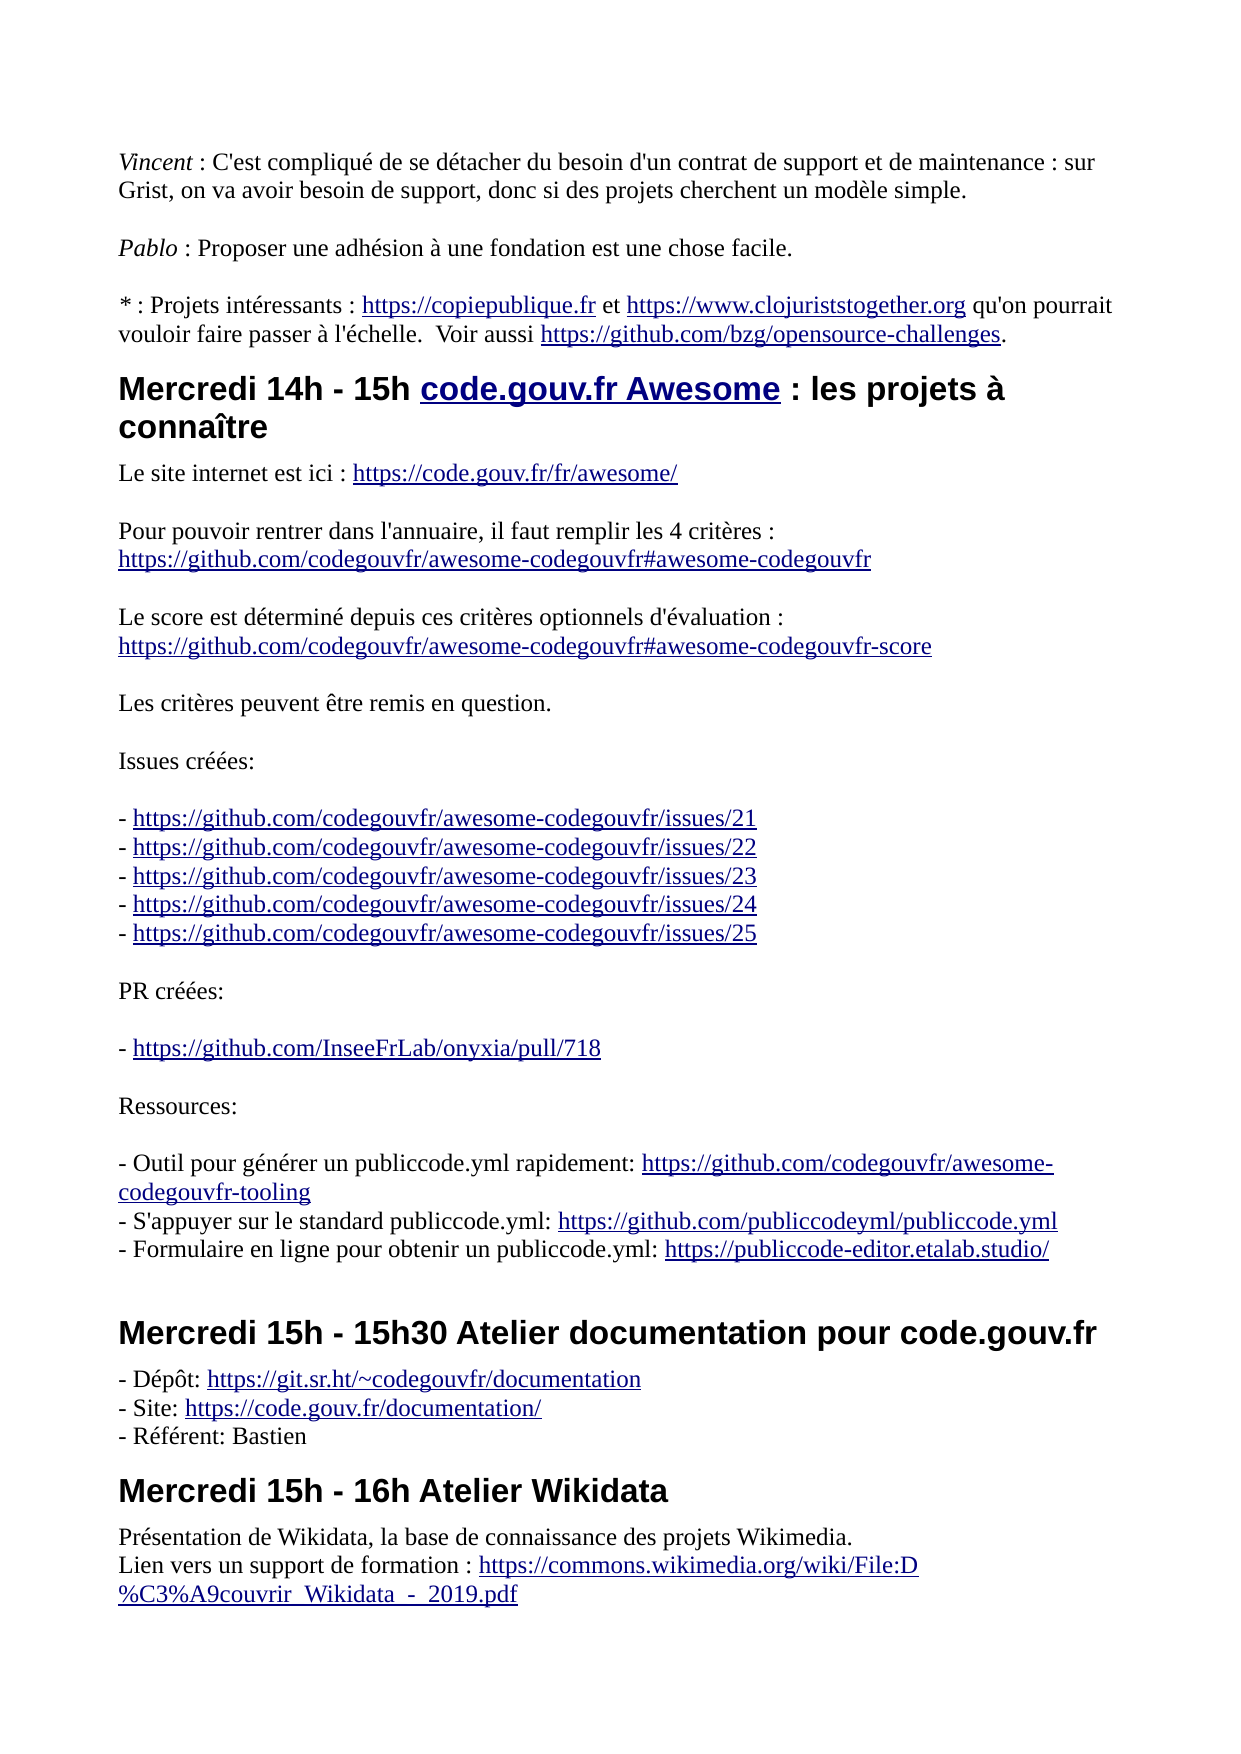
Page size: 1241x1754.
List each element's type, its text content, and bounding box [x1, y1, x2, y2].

text Présentation de Wikidata, la base de connaissance des projets Wikimedia. [118, 1522, 1122, 1551]
text - https://github.com/codegouvfr/awesome-codegouvfr/issues/23 [118, 861, 1122, 889]
text - https://github.com/codegouvfr/awesome-codegouvfr/issues/22 [118, 832, 1122, 861]
text - https://github.com/codegouvfr/awesome-codegouvfr/issues/21 [118, 803, 1122, 832]
text Les critères peuvent être remis en question. [118, 688, 1122, 717]
text * : Projets intéressants : https://copiepublique.fr et https://www.clojuriststogether.org qu'on pourrait vouloir faire passer à l'échelle. Voir aussi https://github.com/bzg/opensource-challenges. [118, 291, 1122, 348]
text Pour pouvoir rentrer dans l'annuaire, il faut remplir les 4 critères : https://github.com/codegouvfr/awesome-codegouvfr#awesome-codegouvfr [118, 516, 1122, 573]
text - Outil pour générer un publiccode.yml rapidement: https://github.com/codegouvfr/awesome-codegouvfr-tooling [118, 1148, 1122, 1206]
text - Site: https://code.gouv.fr/documentation/ [118, 1393, 1122, 1421]
text - https://github.com/codegouvfr/awesome-codegouvfr/issues/25 [118, 918, 1122, 947]
subtitle Mercredi 15h - 16h Atelier Wikidata [118, 1471, 1122, 1509]
text - Référent: Bastien [118, 1421, 1122, 1450]
subtitle Mercredi 15h - 15h30 Atelier documentation pour code.gouv.fr [118, 1313, 1122, 1351]
text Ressources: [118, 1091, 1122, 1119]
text - S'appuyer sur le standard publiccode.yml: https://github.com/publiccodeyml/publiccode.yml [118, 1206, 1122, 1234]
text - Dépôt: https://git.sr.ht/~codegouvfr/documentation [118, 1364, 1122, 1393]
text Pablo : Proposer une adhésion à une fondation est une chose facile. [118, 233, 1122, 262]
text Lien vers un support de formation : https://commons.wikimedia.org/wiki/File:D%C3%A9couvrir_Wikidata_-_2019.pdf [118, 1551, 1122, 1608]
text Le score est déterminé depuis ces critères optionnels d'évaluation : https://github.com/codegouvfr/awesome-codegouvfr#awesome-codegouvfr-score [118, 602, 1122, 659]
text Issues créées: [118, 746, 1122, 774]
text Le site internet est ici : https://code.gouv.fr/fr/awesome/ [118, 458, 1122, 487]
text - Formulaire en ligne pour obtenir un publiccode.yml: https://publiccode-editor.etalab.studio/ [118, 1234, 1122, 1263]
text PR créées: [118, 976, 1122, 1004]
subtitle Mercredi 14h - 15h code.gouv.fr Awesome : les projets à connaître [118, 369, 1122, 446]
text Vincent : C'est compliqué de se détacher du besoin d'un contrat de support et de maintenance : sur Grist, on va avoir besoin de support, donc si des projets cherchent un modèle simple. [118, 147, 1122, 204]
text - https://github.com/InseeFrLab/onyxia/pull/718 [118, 1033, 1122, 1062]
text - https://github.com/codegouvfr/awesome-codegouvfr/issues/24 [118, 889, 1122, 918]
